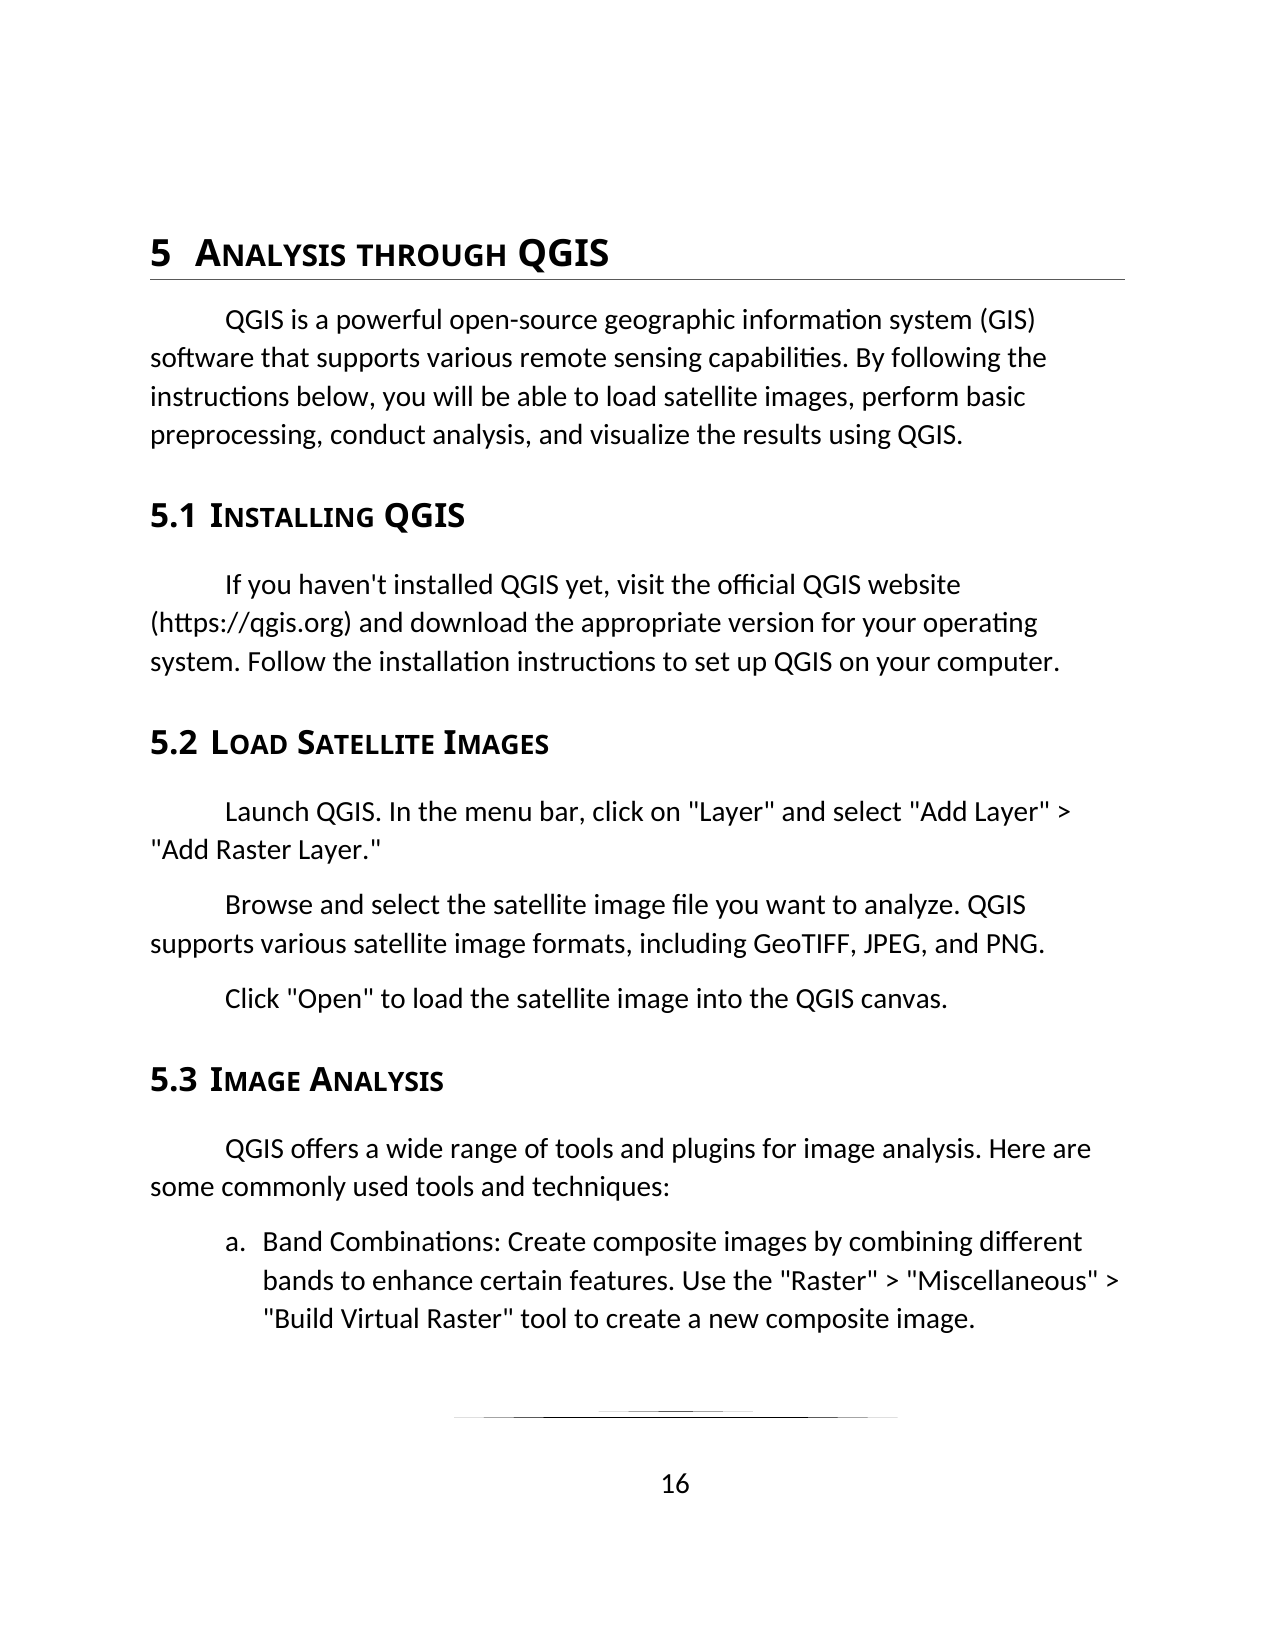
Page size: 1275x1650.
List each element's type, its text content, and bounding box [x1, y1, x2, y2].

subtitle Load Satellite Images [150, 719, 1125, 764]
text Launch QGIS. In the menu bar, click on "Layer" and select "Add Layer" > "Add Raster Layer." [150, 793, 1125, 867]
text QGIS offers a wide range of tools and plugins for image analysis. Here are some commonly used tools and techniques: [150, 1130, 1125, 1204]
subtitle Image Analysis [150, 1056, 1125, 1101]
text Click "Open" to load the satellite image into the QGIS canvas. [150, 980, 1125, 1016]
subtitle Analysis through QGIS [150, 226, 1125, 279]
subtitle Installing QGIS [150, 492, 1125, 537]
text If you haven't installed QGIS yet, visit the official QGIS website (https://qgis.org) and download the appropriate version for your operating system. Follow the installation instructions to set up QGIS on your computer. [150, 566, 1125, 678]
text QGIS is a powerful open-source geographic information system (GIS) software that supports various remote sensing capabilities. By following the instructions below, you will be able to load satellite images, perform basic preprocessing, conduct analysis, and visualize the results using QGIS. [150, 301, 1125, 452]
text Browse and select the satellite image file you want to analyze. QGIS supports various satellite image formats, including GeoTIFF, JPEG, and PNG. [150, 886, 1125, 960]
list Band Combinations: Create composite images by combining different bands to enhance certain features. Use the "Raster" > "Miscellaneous" > "Build Virtual Raster" tool to create a new composite image. [225, 1223, 1125, 1336]
